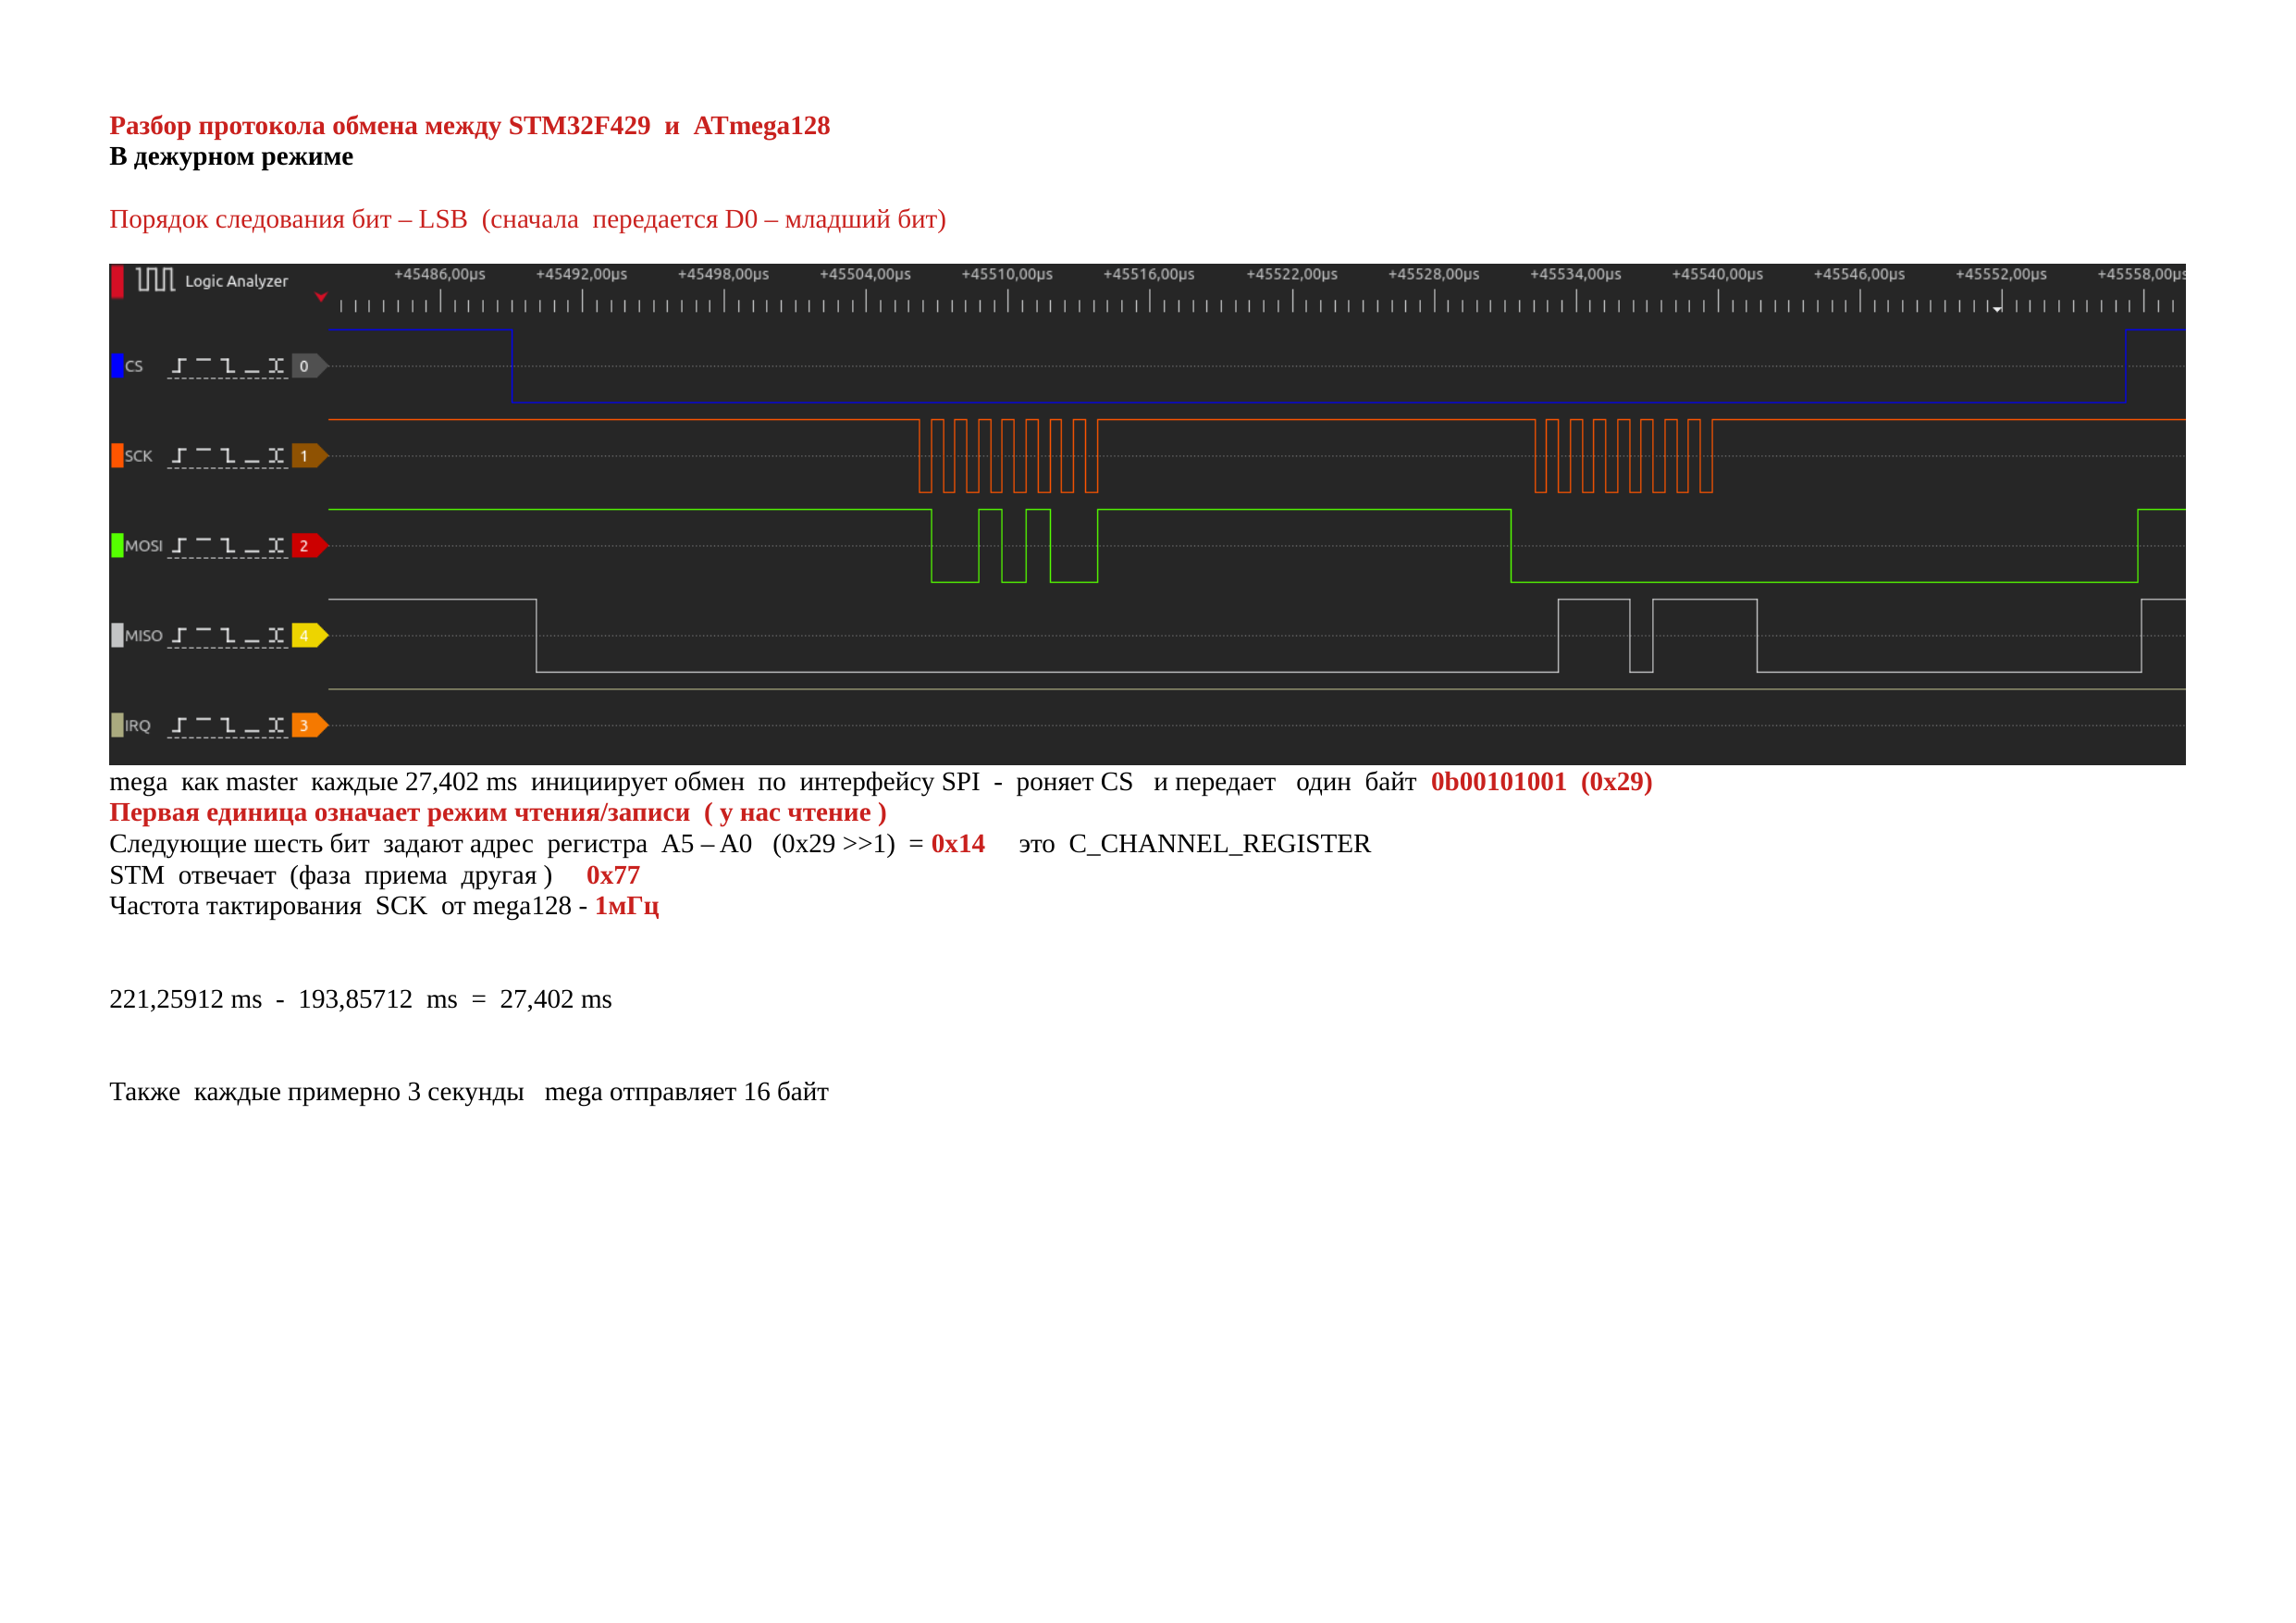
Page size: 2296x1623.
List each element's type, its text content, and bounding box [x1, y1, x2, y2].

text Частота тактирования SCK от mega128 - 1мГц [109, 889, 2186, 921]
text Порядок следования бит – LSB (сначала передается D0 – младший бит) [109, 203, 2186, 233]
text Первая единица означает режим чтения/записи ( у нас чтение ) [109, 797, 2186, 827]
text STM отвечает (фаза приема другая ) 0x77 [109, 859, 2186, 889]
text Также каждые примерно 3 секунды mega отправляет 16 байт [109, 1075, 2186, 1107]
text 221,25912 ms - 193,85712 ms = 27,402 ms [109, 983, 2186, 1013]
picture [109, 264, 2186, 765]
text Следующие шесть бит задают адрес регистра A5 – A0 (0x29 >>1) = 0x14 это C_CHANNEL_REGISTER [109, 827, 2186, 859]
text mega как master каждые 27,402 ms инициирует обмен по интерфейсу SPI - роняет CS и передает один байт 0b00101001 (0x29) [109, 765, 2186, 797]
text В дежурном режиме [109, 141, 2186, 171]
text Разбор протокола обмена между STM32F429 и ATmega128 [109, 109, 2186, 141]
